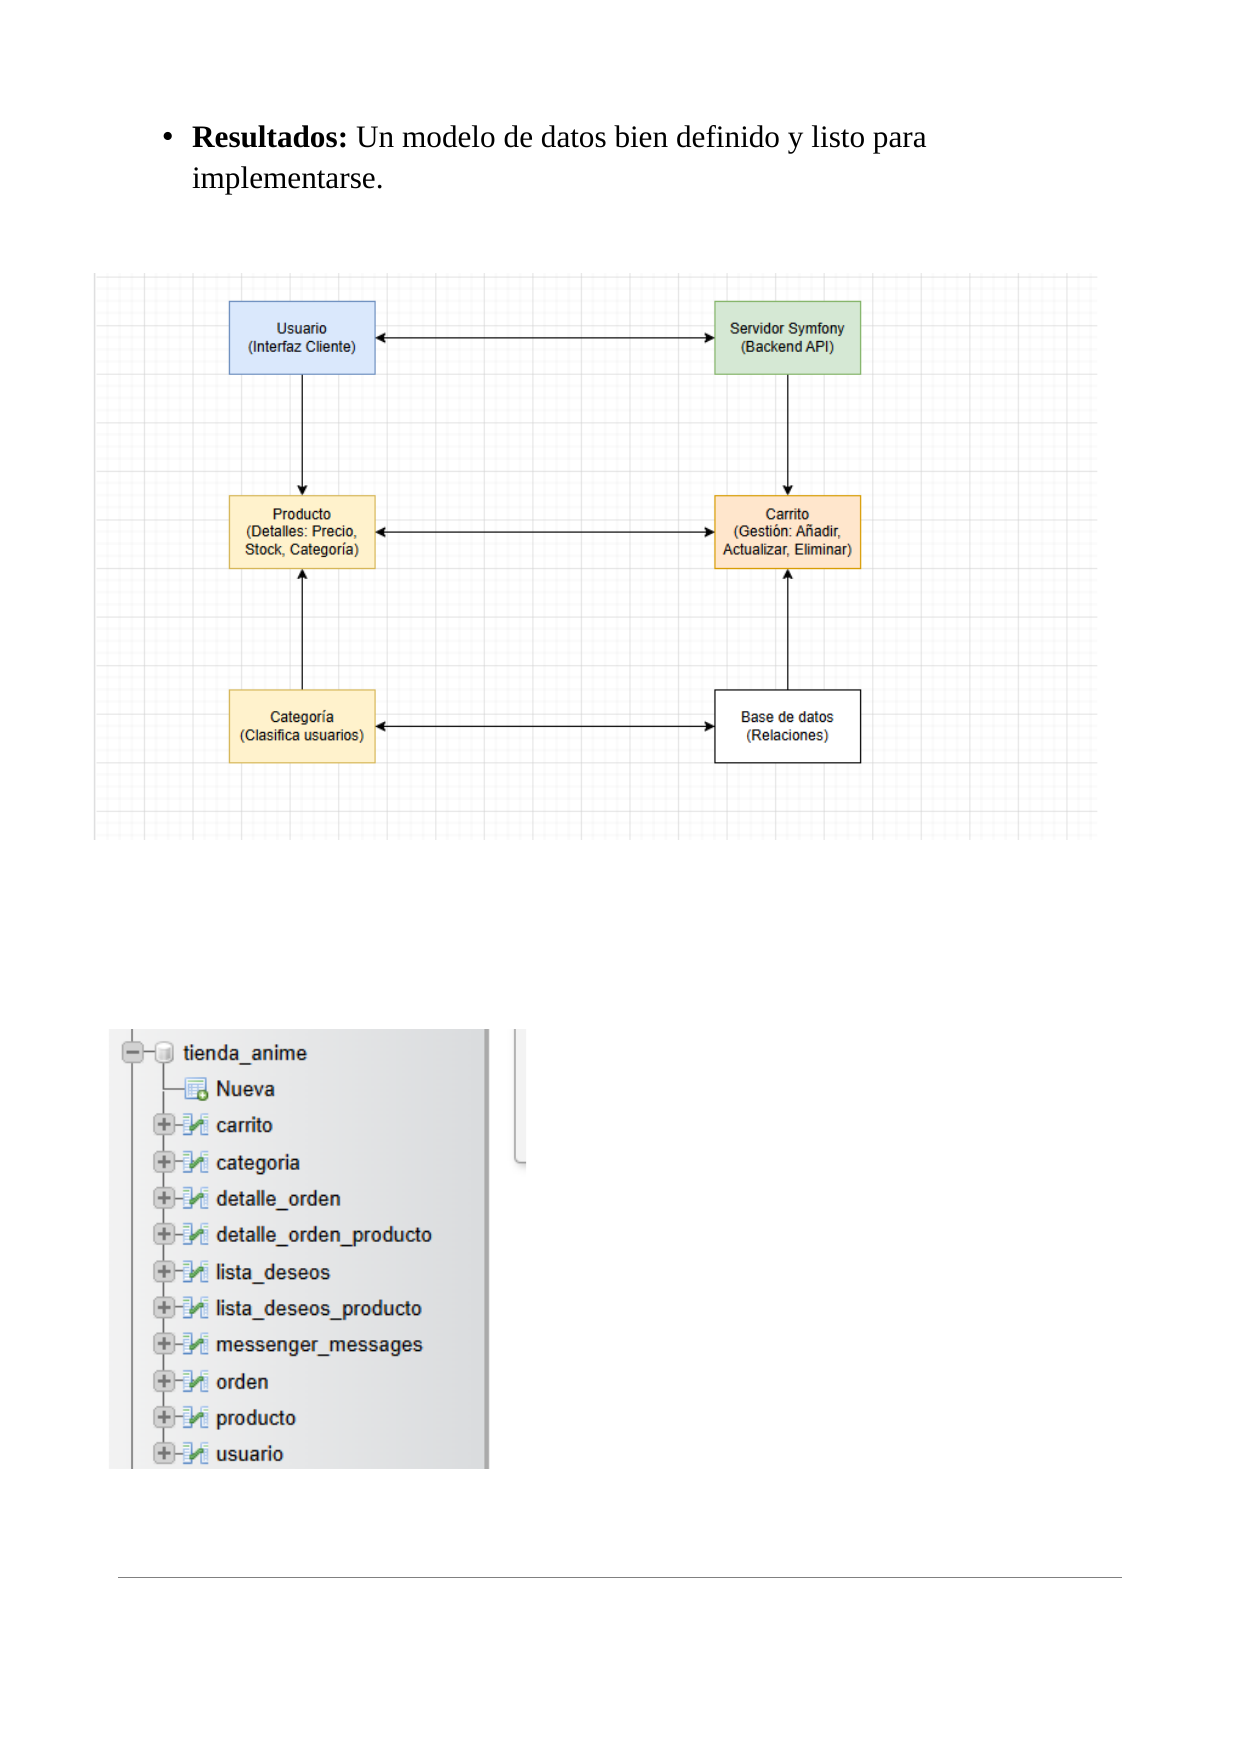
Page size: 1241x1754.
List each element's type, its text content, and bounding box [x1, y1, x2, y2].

picture [93, 273, 1098, 840]
picture [108, 1029, 527, 1469]
list Resultados: Un modelo de datos bien definido y listo para implementarse. [162, 118, 1122, 195]
